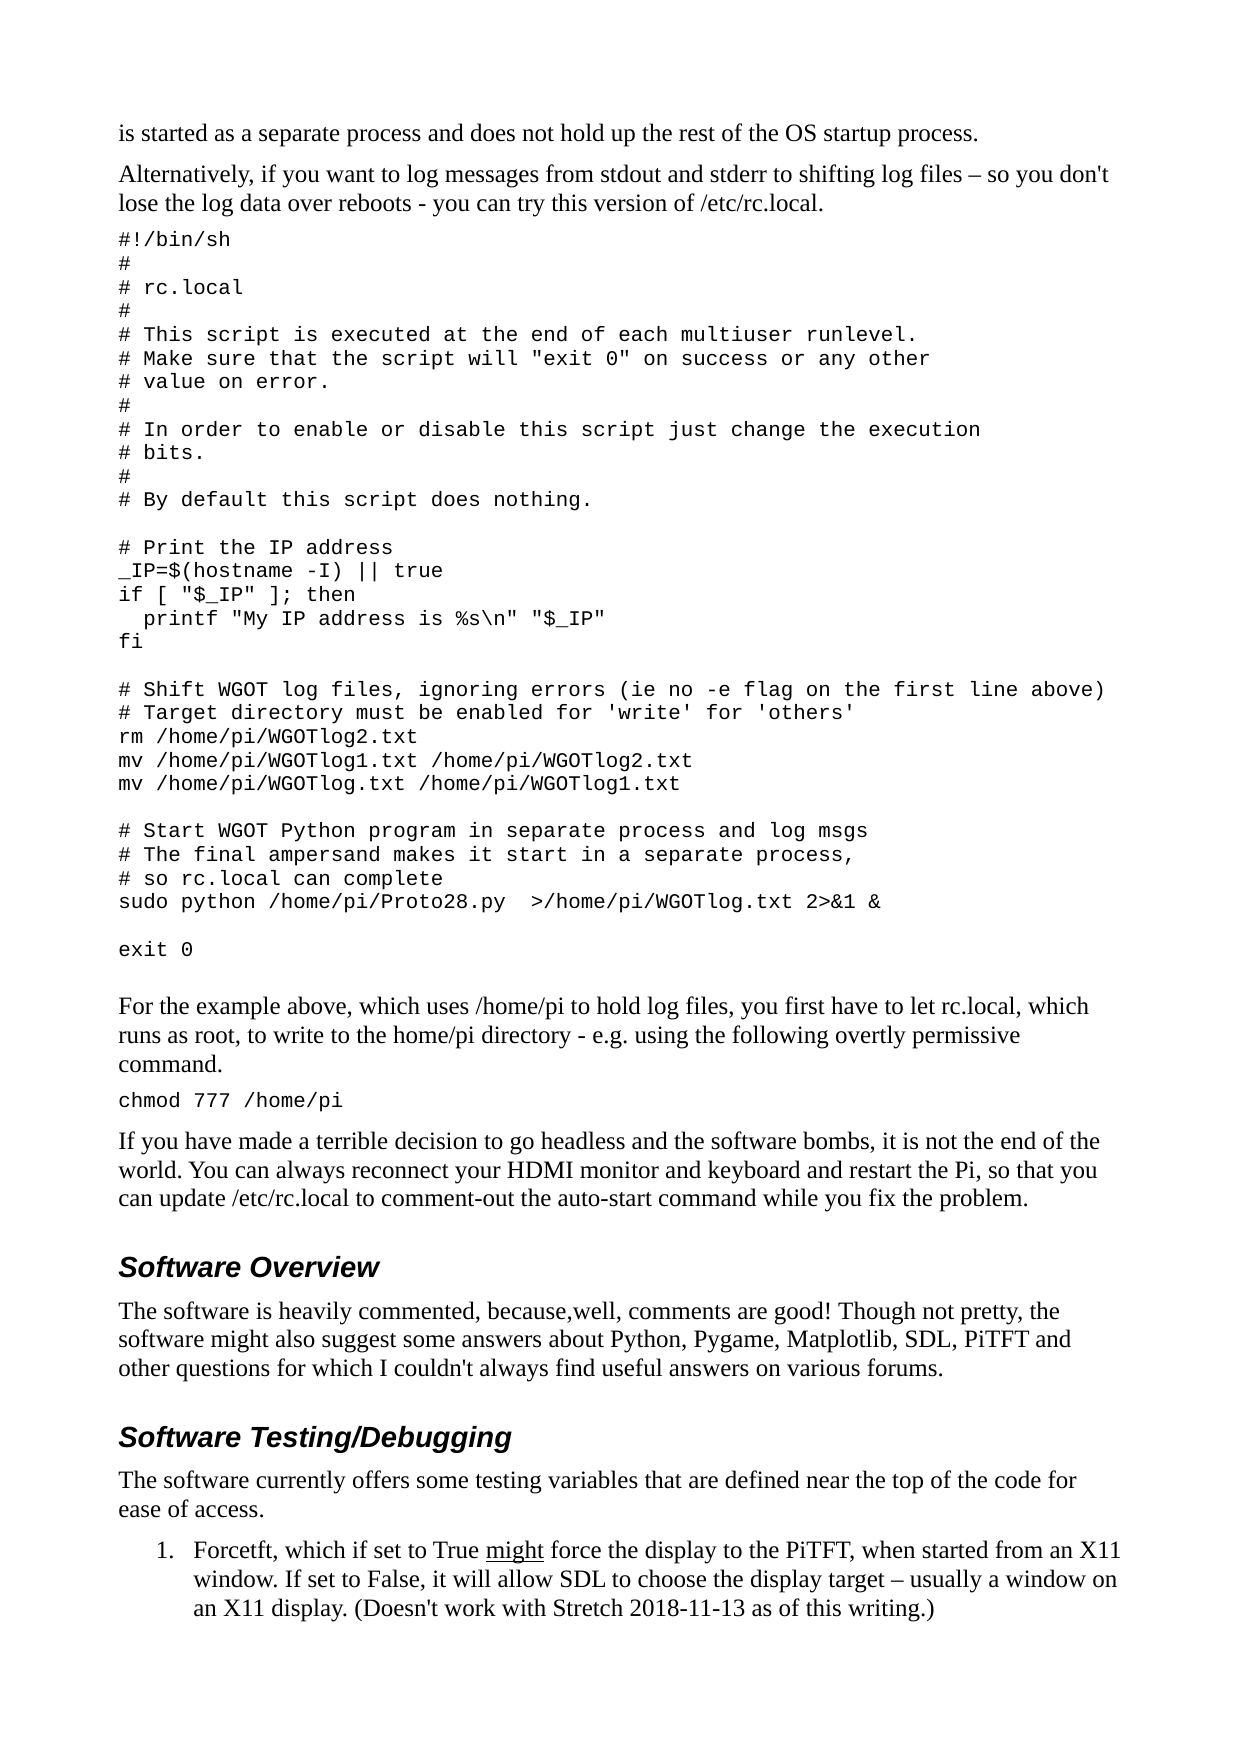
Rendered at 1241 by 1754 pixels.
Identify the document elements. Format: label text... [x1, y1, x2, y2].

text _IP=$(hostname -I) || true [118, 560, 1122, 584]
text # By default this script does nothing. [118, 489, 1122, 513]
text sudo python /home/pi/Proto28.py >/home/pi/WGOTlog.txt 2>&1 & [118, 891, 1122, 915]
text If you have made a terrible decision to go headless and the software bombs, it is not the end of the world. You can always reconnect your HDMI monitor and keyboard and restart the Pi, so that you can update /etc/rc.local to comment-out the auto-start command while you fix the problem. [118, 1126, 1122, 1212]
text #!/bin/sh [118, 229, 1122, 253]
text # rc.local [118, 277, 1122, 300]
text if [ "$_IP" ]; then [118, 584, 1122, 608]
list Forcetft, which if set to True might force the display to the PiTFT, when started from an X11 window. If set to False, it will allow SDL to choose the display target – usually a window on an X11 display. (Doesn't work with Stretch 2018-11-13 as of this writing.) [156, 1536, 1122, 1622]
text is started as a separate process and does not hold up the rest of the OS startup process. [118, 118, 1122, 147]
text # This script is executed at the end of each multiuser runlevel. [118, 324, 1122, 348]
text Alternatively, if you want to log messages from stdout and stderr to shifting log files – so you don't lose the log data over reboots - you can try this version of /etc/rc.local. [118, 159, 1122, 217]
text # [118, 395, 1122, 418]
text chmod 777 /home/pi [118, 1090, 1122, 1113]
text # The final ampersand makes it start in a separate process, [118, 844, 1122, 868]
text # [118, 300, 1122, 324]
text exit 0 [118, 939, 1122, 962]
text # value on error. [118, 371, 1122, 395]
text # In order to enable or disable this script just change the execution [118, 418, 1122, 442]
text The software is heavily commented, because,well, comments are good! Though not pretty, the software might also suggest some answers about Python, Pygame, Matplotlib, SDL, PiTFT and other questions for which I couldn't always find useful answers on various forums. [118, 1296, 1122, 1382]
subtitle Software Testing/Debugging [118, 1419, 1122, 1453]
text # [118, 253, 1122, 277]
text rm /home/pi/WGOTlog2.txt [118, 726, 1122, 749]
text # Print the IP address [118, 537, 1122, 560]
text For the example above, which uses /home/pi to hold log files, you first have to let rc.local, which runs as root, to write to the home/pi directory - e.g. using the following overtly permissive command. [118, 991, 1122, 1077]
text mv /home/pi/WGOTlog1.txt /home/pi/WGOTlog2.txt [118, 749, 1122, 773]
text # so rc.local can complete [118, 868, 1122, 891]
text # Make sure that the script will "exit 0" on success or any other [118, 348, 1122, 371]
text The software currently offers some testing variables that are defined near the top of the code for ease of access. [118, 1466, 1122, 1523]
text # Target directory must be enabled for 'write' for 'others' [118, 702, 1122, 726]
text # Shift WGOT log files, ignoring errors (ie no -e flag on the first line above) [118, 679, 1122, 702]
text printf "My IP address is %s\n" "$_IP" [118, 608, 1122, 631]
text # bits. [118, 442, 1122, 466]
text fi [118, 631, 1122, 655]
subtitle Software Overview [118, 1250, 1122, 1283]
text # Start WGOT Python program in separate process and log msgs [118, 821, 1122, 844]
text # [118, 466, 1122, 489]
text mv /home/pi/WGOTlog.txt /home/pi/WGOTlog1.txt [118, 773, 1122, 797]
